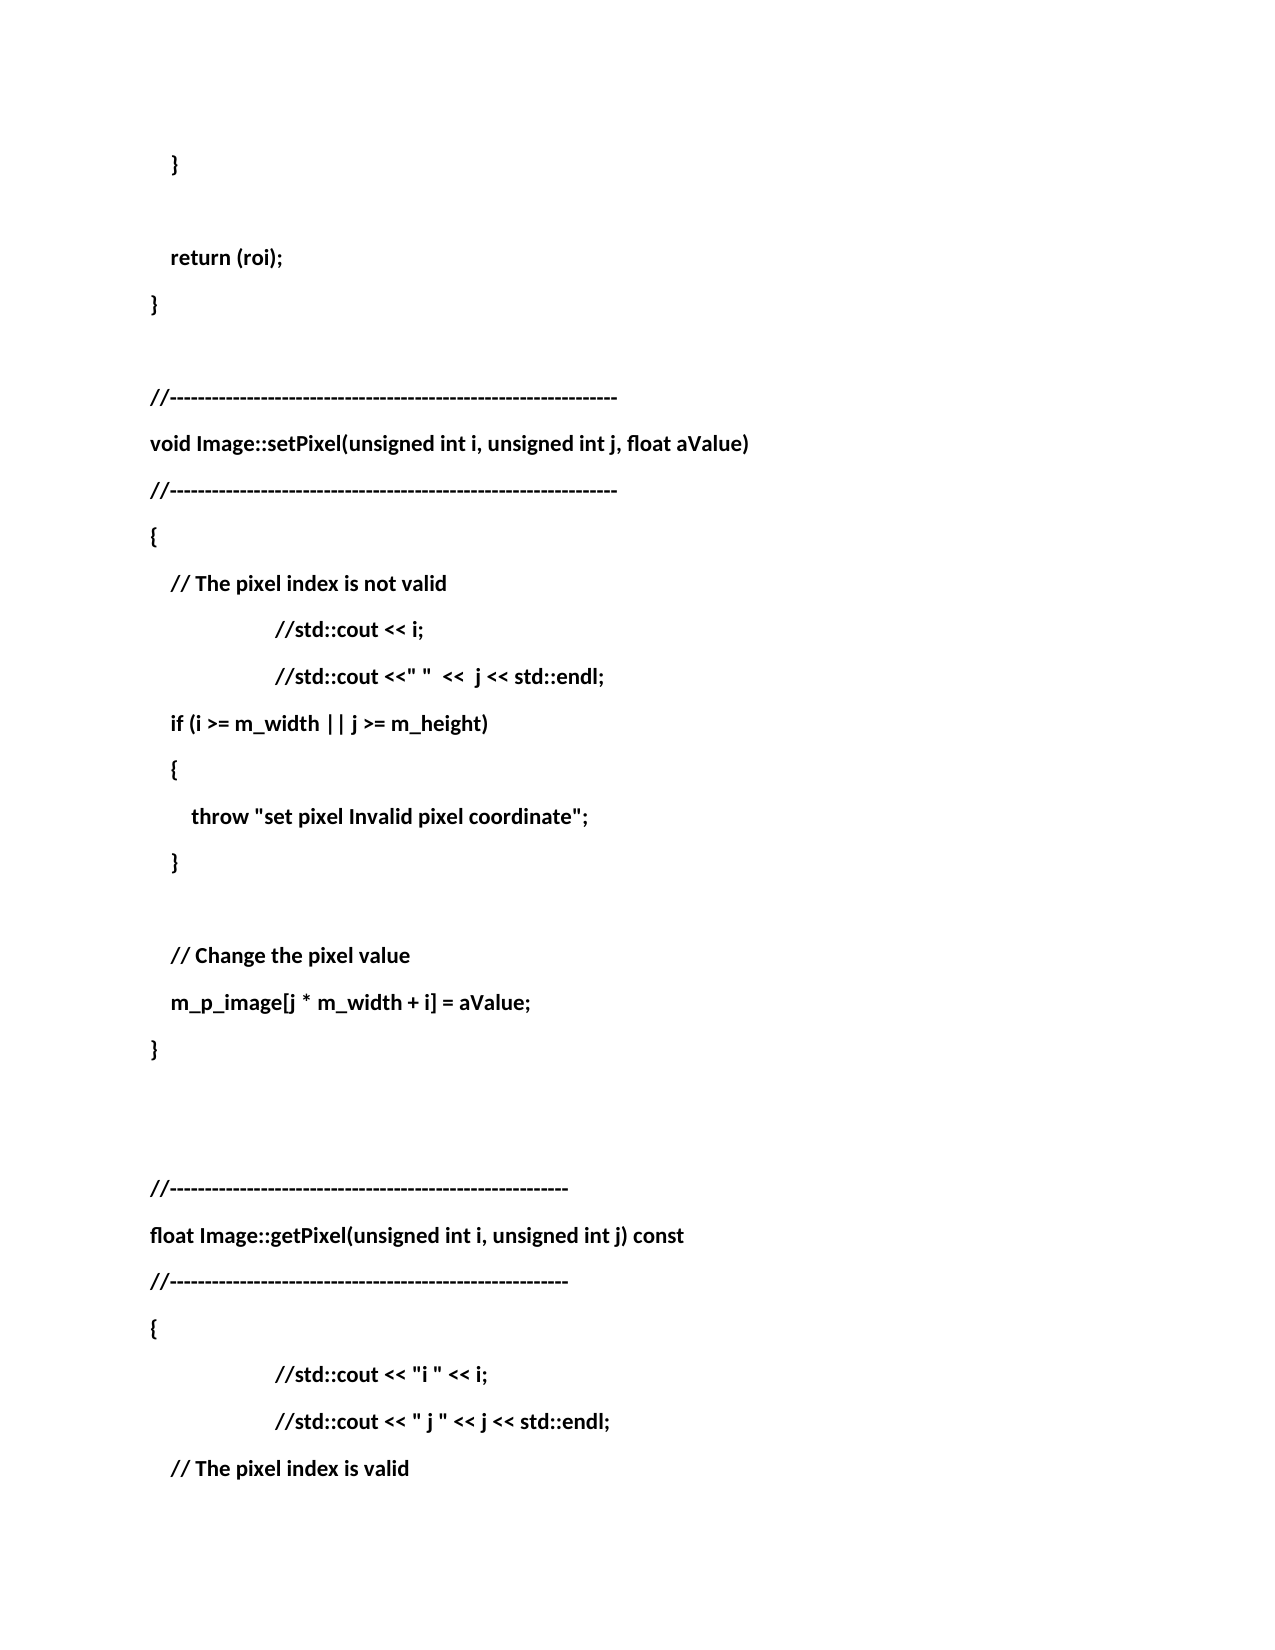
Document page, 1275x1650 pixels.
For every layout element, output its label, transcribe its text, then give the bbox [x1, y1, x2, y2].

text //--------------------------------------------------------- [150, 1267, 1125, 1296]
text { [150, 755, 1125, 783]
text void Image::setPixel(unsigned int i, unsigned int j, float aValue) [150, 429, 1125, 457]
text // The pixel index is not valid [150, 569, 1125, 597]
text } [150, 290, 1125, 318]
text // Change the pixel value [150, 942, 1125, 969]
text m_p_image[j * m_width + i] = aValue; [150, 988, 1125, 1016]
text return (roi); [150, 243, 1125, 271]
text throw "set pixel Invalid pixel coordinate"; [150, 802, 1125, 830]
text //---------------------------------------------------------------- [150, 383, 1125, 411]
text //--------------------------------------------------------- [150, 1174, 1125, 1202]
text { [150, 522, 1125, 551]
text float Image::getPixel(unsigned int i, unsigned int j) const [150, 1221, 1125, 1249]
text } [150, 150, 1125, 178]
text } [150, 848, 1125, 876]
text //std::cout << "i " << i; [150, 1361, 1125, 1389]
text //std::cout << " j " << j << std::endl; [150, 1407, 1125, 1435]
text //---------------------------------------------------------------- [150, 476, 1125, 504]
text //std::cout <<" " << j << std::endl; [150, 662, 1125, 690]
text //std::cout << i; [150, 616, 1125, 644]
text { [150, 1314, 1125, 1342]
text if (i >= m_width || j >= m_height) [150, 709, 1125, 737]
text } [150, 1035, 1125, 1063]
text // The pixel index is valid [150, 1454, 1125, 1482]
